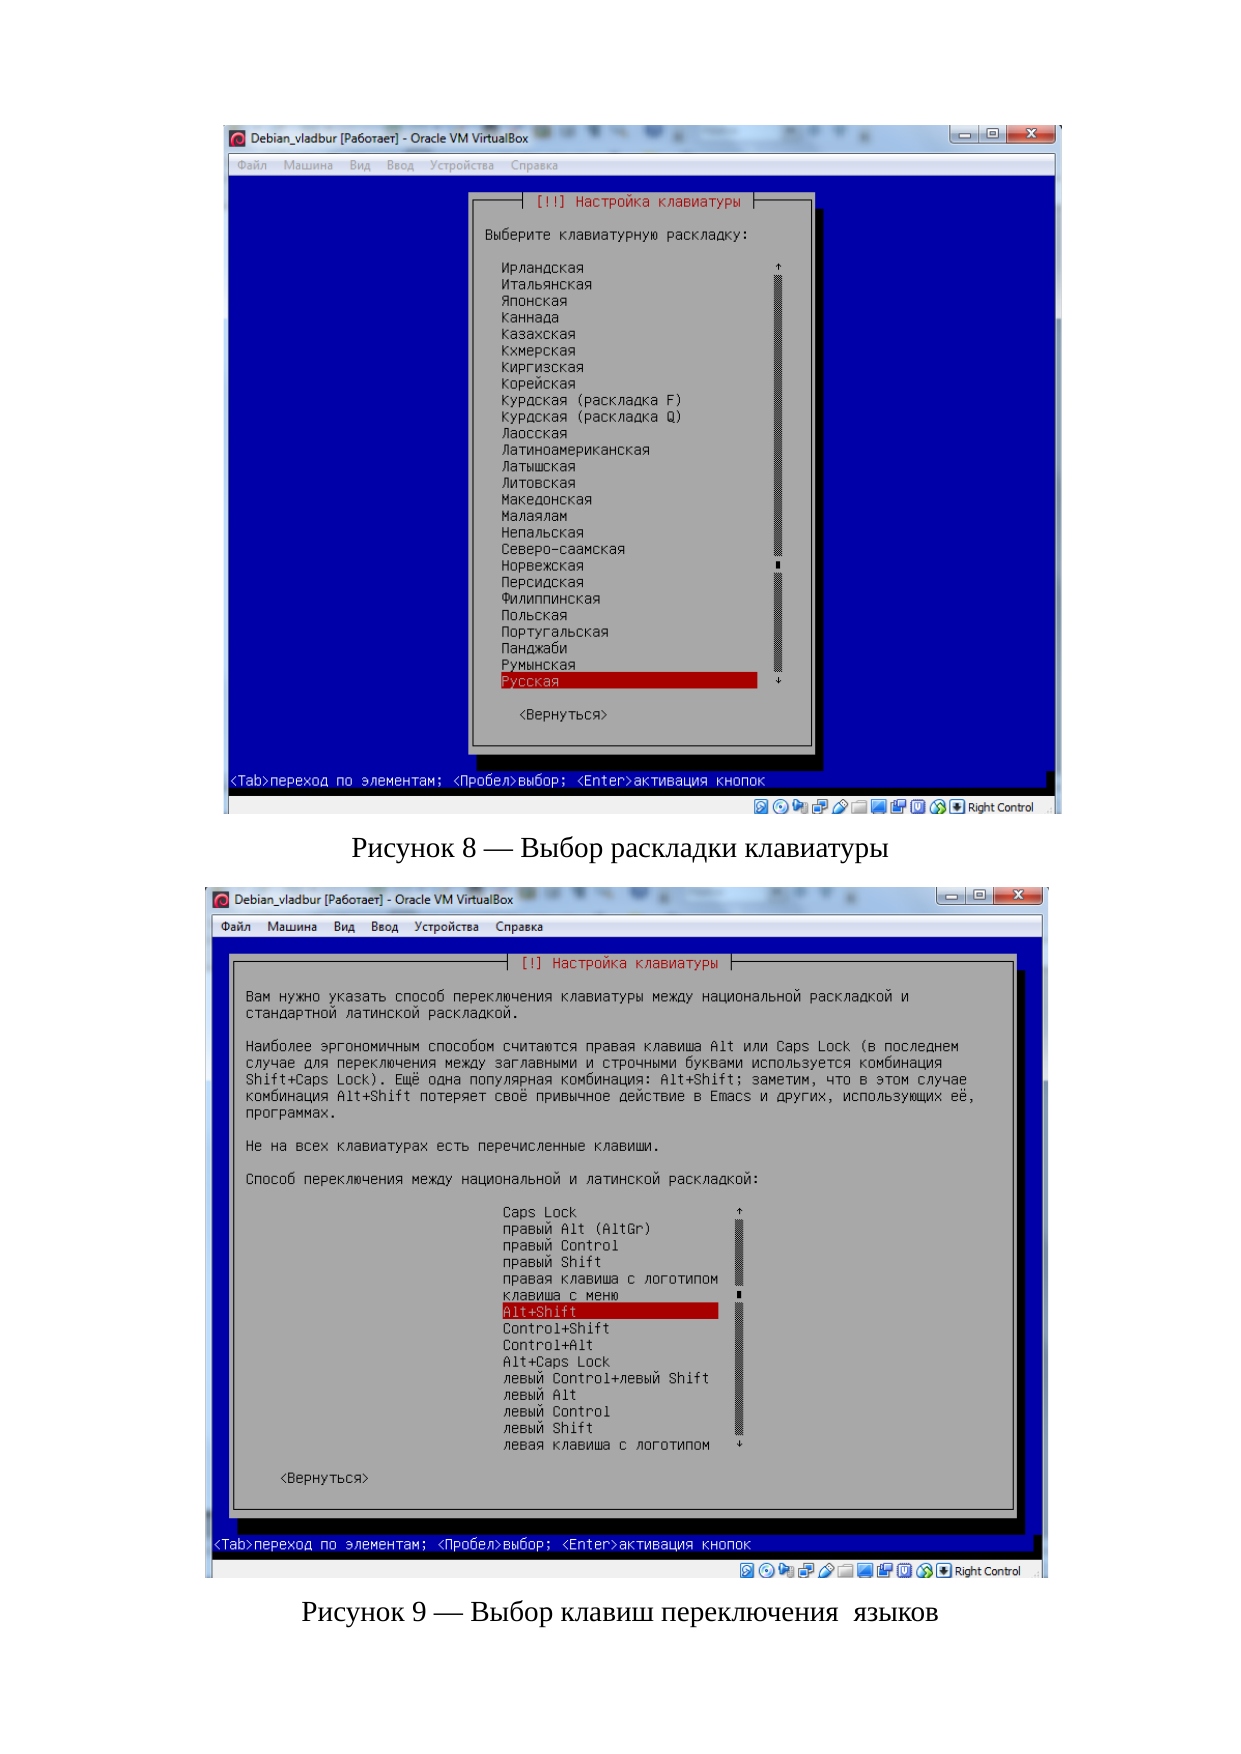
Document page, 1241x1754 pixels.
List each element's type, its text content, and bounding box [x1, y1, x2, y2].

text Рисунок 8 — Выбор раскладки клавиатуры [118, 118, 1122, 864]
text Рисунок 9 — Выбор клавиш переключения языков [118, 881, 1122, 1627]
